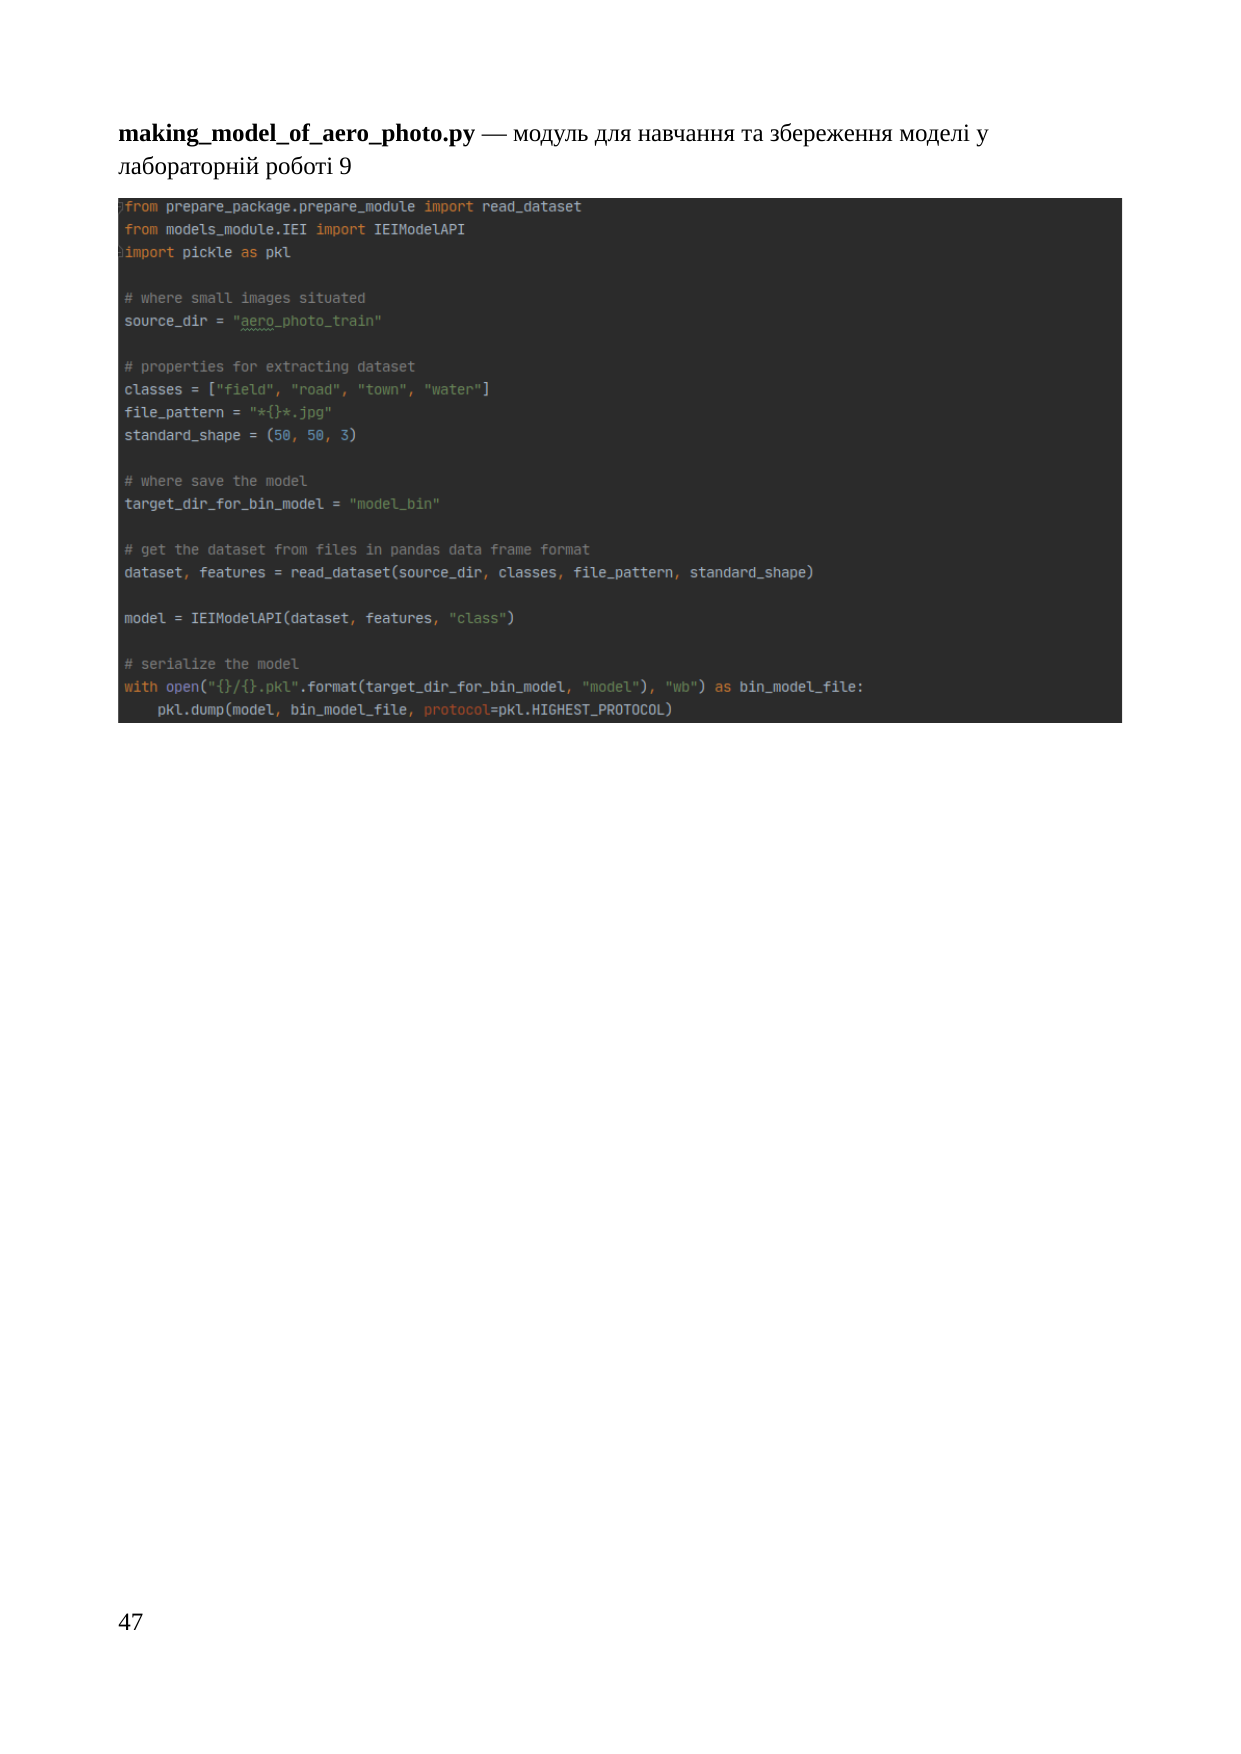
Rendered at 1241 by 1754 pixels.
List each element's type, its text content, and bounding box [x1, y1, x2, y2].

text making_model_of_aero_photo.py — модуль для навчання та збереження моделі у лабораторній роботі 9 [118, 118, 1122, 180]
picture [118, 198, 1123, 723]
